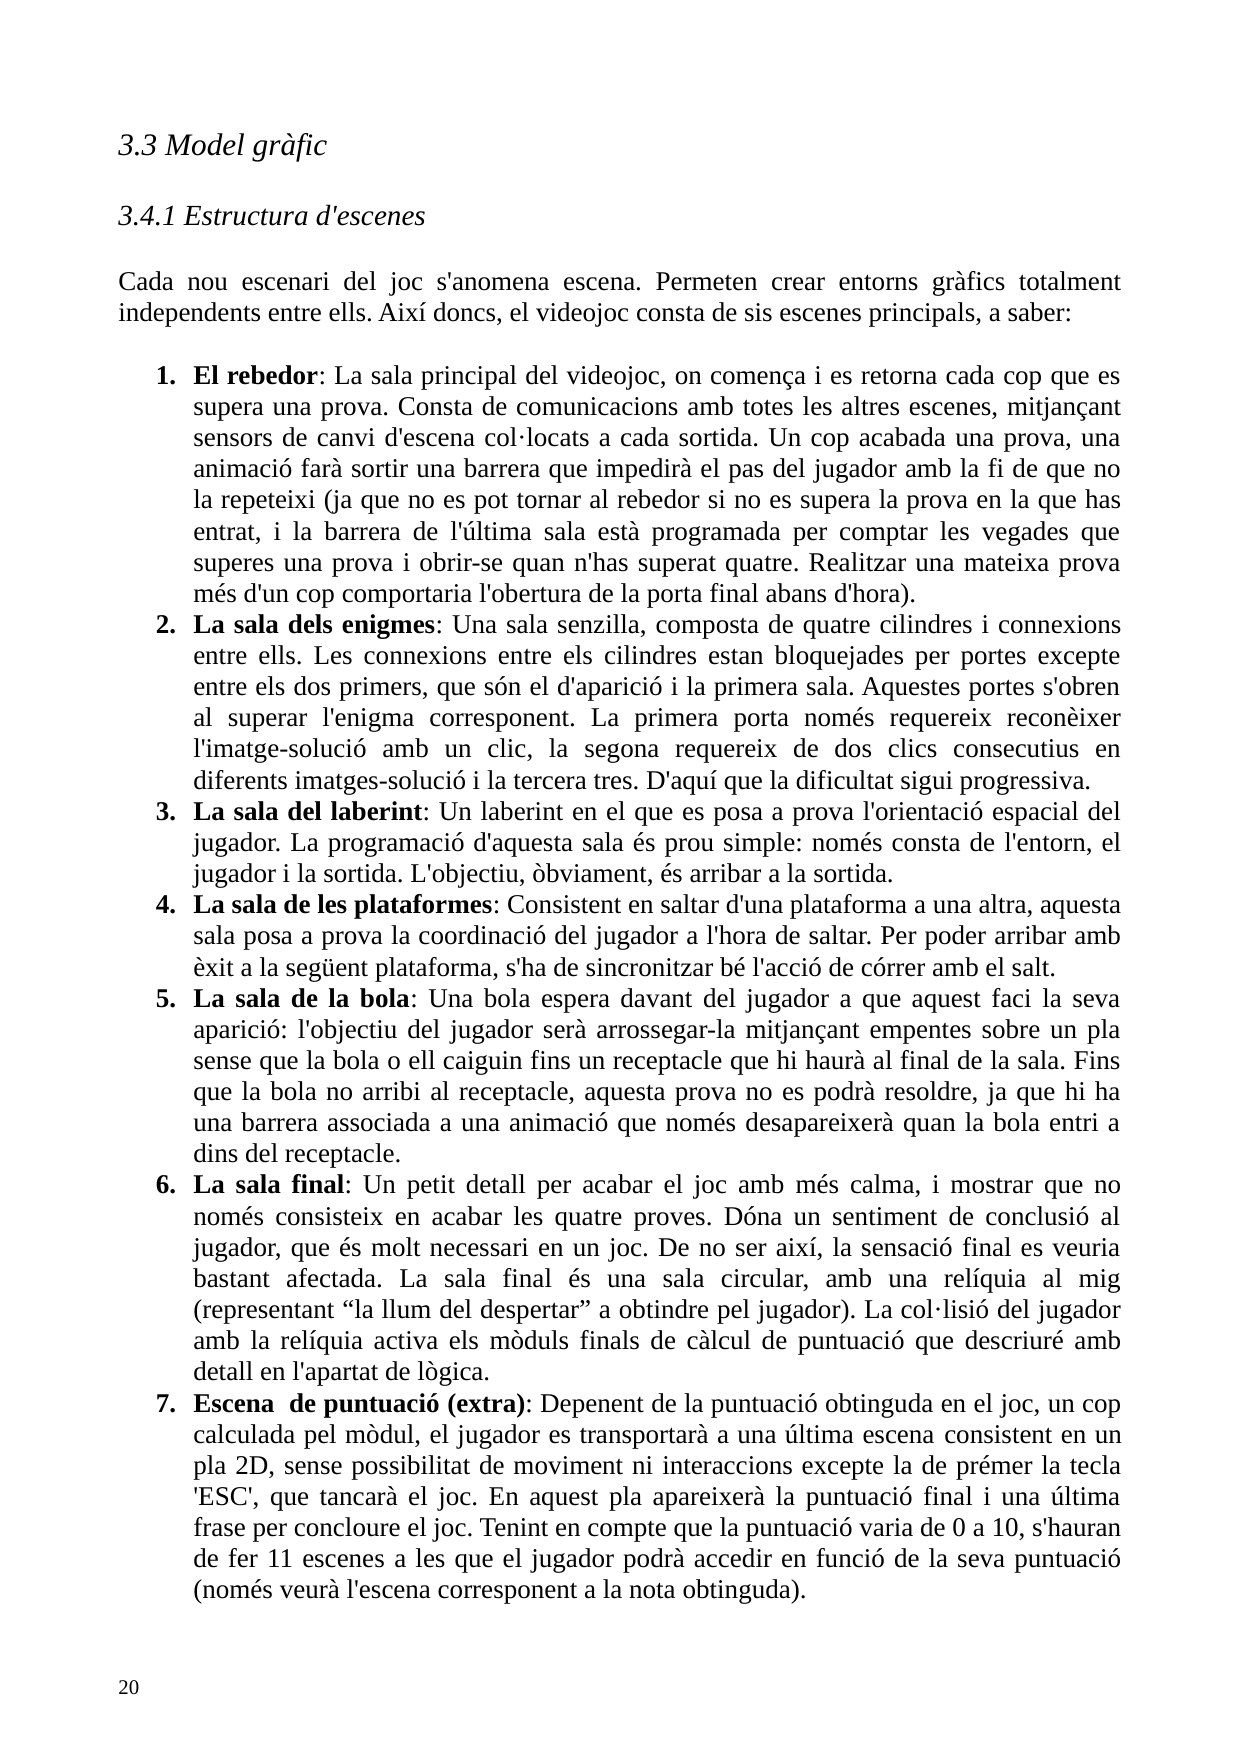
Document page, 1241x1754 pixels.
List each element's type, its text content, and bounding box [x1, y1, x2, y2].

text Cada nou escenari del joc s'anomena escena. Permeten crear entorns gràfics totalment independents entre ells. Així doncs, el videojoc consta de sis escenes principals, a saber: [118, 265, 1122, 328]
list La sala final: Un petit detall per acabar el joc amb més calma, i mostrar que no només consisteix en acabar les quatre proves. Dóna un sentiment de conclusió al jugador, que és molt necessari en un joc. De no ser així, la sensació final es veuria bastant afectada. La sala final és una sala circular, amb una relíquia al mig (representant “la llum del despertar” a obtindre pel jugador). La col·lisió del jugador amb la relíquia activa els mòduls finals de càlcul de puntuació que descriuré amb detall en l'apartat de lògica. [156, 1169, 1122, 1387]
list El rebedor: La sala principal del videojoc, on comença i es retorna cada cop que es supera una prova. Consta de comunicacions amb totes les altres escenes, mitjançant sensors de canvi d'escena col·locats a cada sortida. Un cop acabada una prova, una animació farà sortir una barrera que impedirà el pas del jugador amb la fi de que no la repeteixi (ja que no es pot tornar al rebedor si no es supera la prova en la que has entrat, i la barrera de l'última sala està programada per comptar les vegades que superes una prova i obrir-se quan n'has superat quatre. Realitzar una mateixa prova més d'un cop comportaria l'obertura de la porta final abans d'hora). [156, 359, 1122, 608]
list Escena de puntuació (extra): Depenent de la puntuació obtinguda en el joc, un cop calculada pel mòdul, el jugador es transportarà a una última escena consistent en un pla 2D, sense possibilitat de moviment ni interaccions excepte la de prémer la tecla 'ESC', que tancarà el joc. En aquest pla apareixerà la puntuació final i una última frase per concloure el joc. Tenint en compte que la puntuació varia de 0 a 10, s'hauran de fer 11 escenes a les que el jugador podrà accedir en funció de la seva puntuació (només veurà l'escena corresponent a la nota obtinguda). [156, 1387, 1122, 1605]
text 3.4.1 Estructura d'escenes [118, 198, 1122, 232]
list La sala de les plataformes: Consistent en saltar d'una plataforma a una altra, aquesta sala posa a prova la coordinació del jugador a l'hora de saltar. Per poder arribar amb èxit a la següent plataforma, s'ha de sincronitzar bé l'acció de córrer amb el salt. [156, 888, 1122, 982]
list La sala del laberint: Un laberint en el que es posa a prova l'orientació espacial del jugador. La programació d'aquesta sala és prou simple: només consta de l'entorn, el jugador i la sortida. L'objectiu, òbviament, és arribar a la sortida. [156, 795, 1122, 888]
list La sala dels enigmes: Una sala senzilla, composta de quatre cilindres i connexions entre ells. Les connexions entre els cilindres estan bloquejades per portes excepte entre els dos primers, que són el d'aparició i la primera sala. Aquestes portes s'obren al superar l'enigma corresponent. La primera porta només requereix reconèixer l'imatge-solució amb un clic, la segona requereix de dos clics consecutius en diferents imatges-solució i la tercera tres. D'aquí que la dificultat sigui progressiva. [156, 608, 1122, 795]
text 3.3 Model gràfic [118, 126, 1122, 162]
list La sala de la bola: Una bola espera davant del jugador a que aquest faci la seva aparició: l'objectiu del jugador serà arrossegar-la mitjançant empentes sobre un pla sense que la bola o ell caiguin fins un receptacle que hi haurà al final de la sala. Fins que la bola no arribi al receptacle, aquesta prova no es podrà resoldre, ja que hi ha una barrera associada a una animació que només desapareixerà quan la bola entri a dins del receptacle. [156, 982, 1122, 1169]
